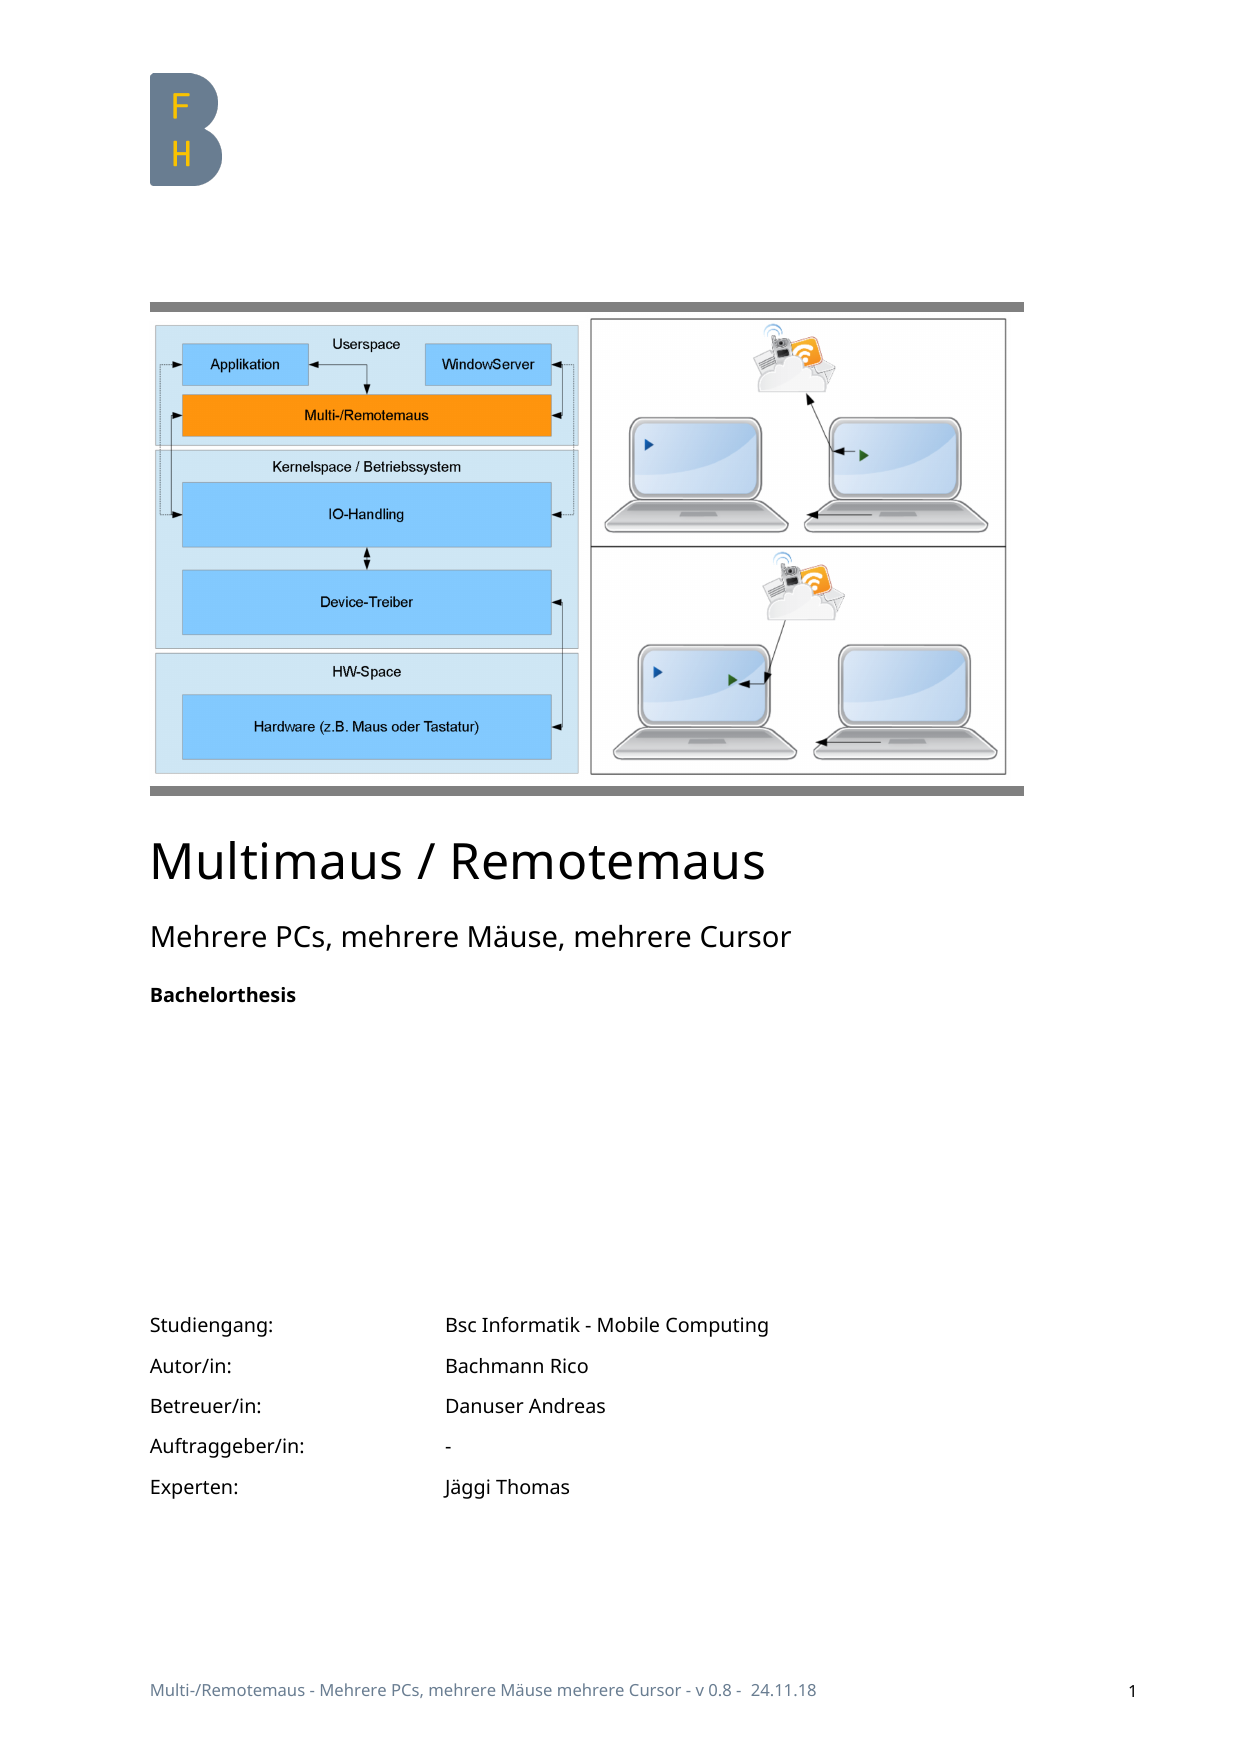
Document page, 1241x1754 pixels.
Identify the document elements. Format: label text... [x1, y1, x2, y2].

table_cell Multimaus / Remotemaus Mehrere PCs, mehrere Mäuse, mehrere Cursor Bachelorthesis [150, 796, 1024, 1312]
picture [149, 313, 1011, 780]
picture [150, 73, 222, 186]
table_header [150, 314, 1024, 786]
table_cell Studiengang: Bsc Informatik - Mobile Computing Autor/in: Bachmann Rico Betreuer/in: Danuser Andreas Auftraggeber/in: - Experten: Jäggi Thomas Datum: 05.01.19 [150, 1312, 1024, 1514]
table_header [150, 314, 585, 321]
